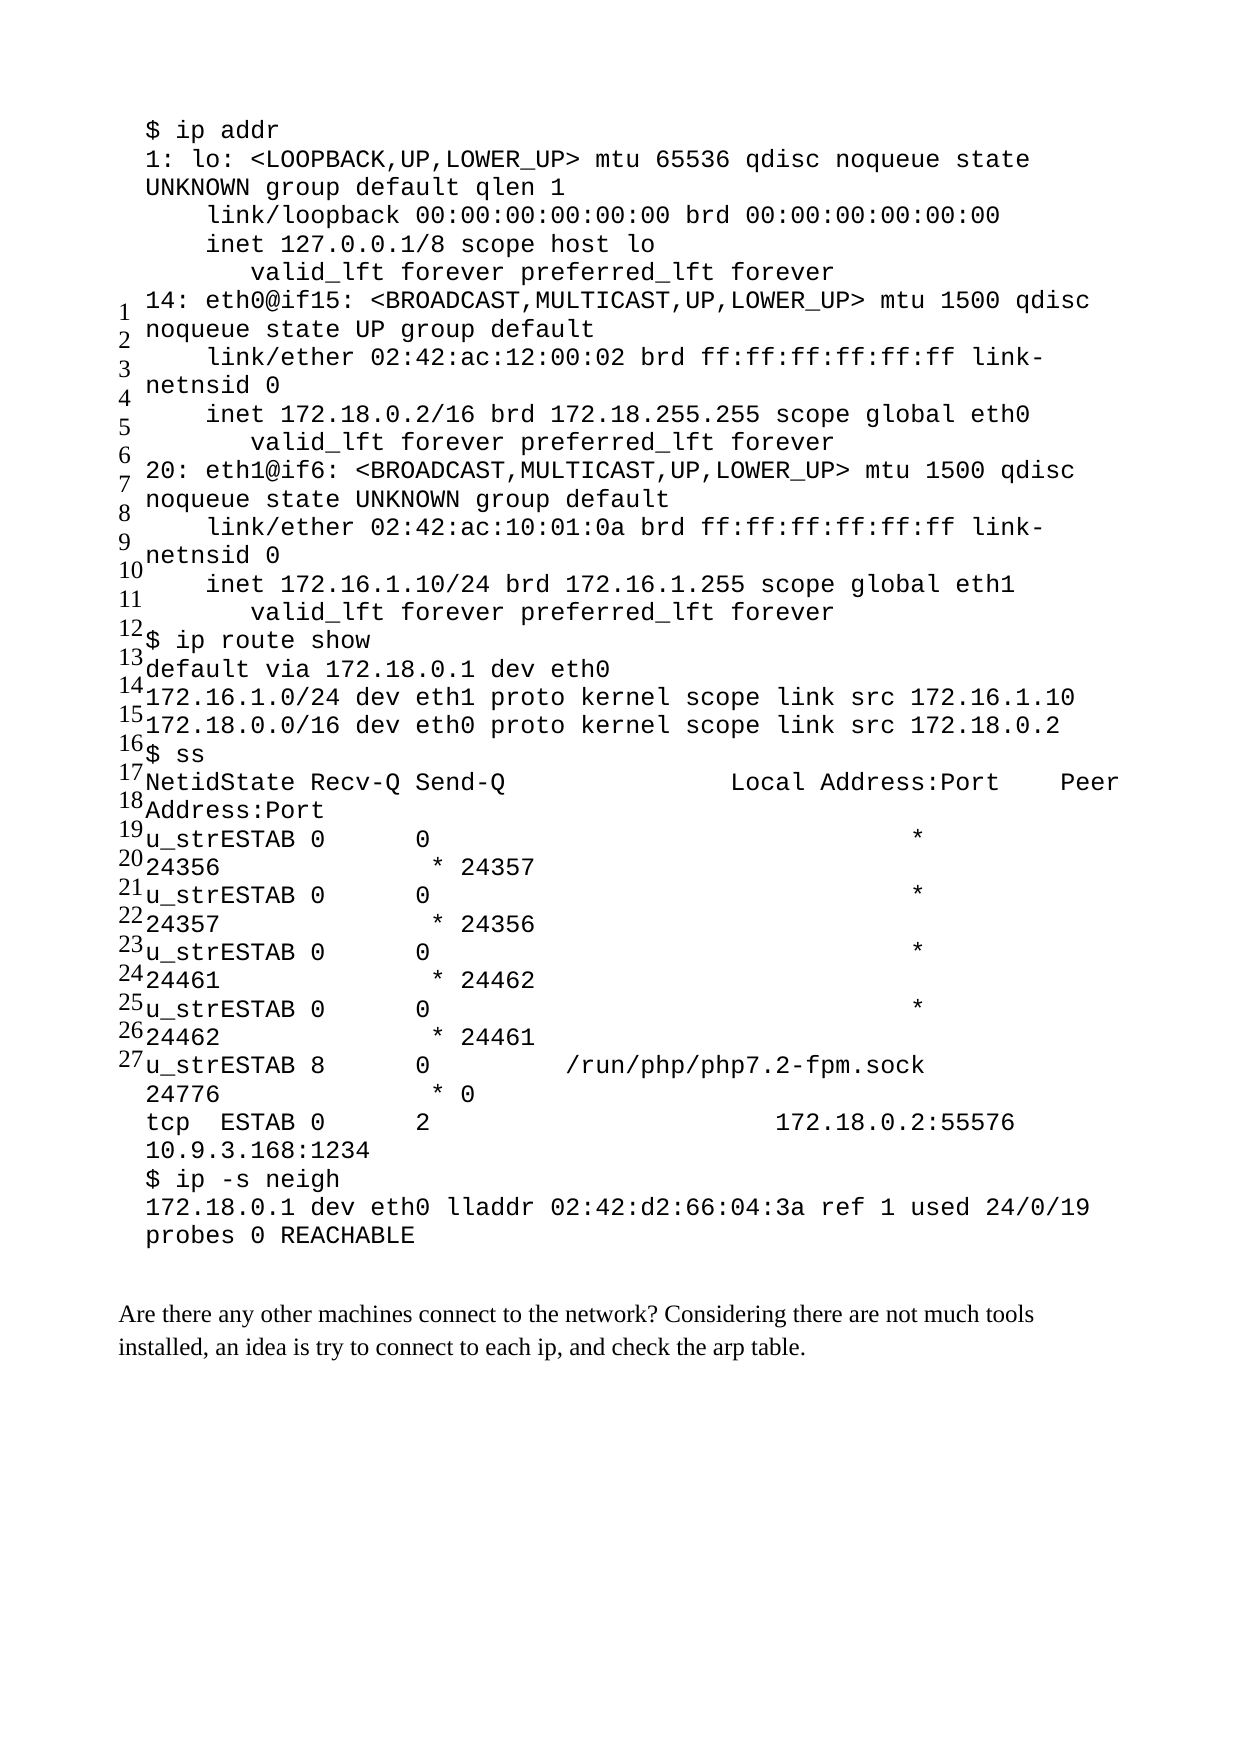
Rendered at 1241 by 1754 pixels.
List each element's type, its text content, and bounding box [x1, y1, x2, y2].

text Are there any other machines connect to the network? Considering there are not much tools installed, an idea is try to connect to each ip, and check the arp table. [118, 1299, 1122, 1361]
table_header $ ip addr 1: lo: <LOOPBACK,UP,LOWER_UP> mtu 65536 qdisc noqueue state UNKNOWN group default qlen 1 link/loopback 00:00:00:00:00:00 brd 00:00:00:00:00:00 inet 127.0.0.1/8 scope host lo valid_lft forever preferred_lft forever 14: eth0@if15: <BROADCAST,MULTICAST,UP,LOWER_UP> mtu 1500 qdisc noqueue state UP group default link/ether 02:42:ac:12:00:02 brd ff:ff:ff:ff:ff:ff link-netnsid 0 inet 172.18.0.2/16 brd 172.18.255.255 scope global eth0 valid_lft forever preferred_lft forever 20: eth1@if6: <BROADCAST,MULTICAST,UP,LOWER_UP> mtu 1500 qdisc noqueue state UNKNOWN group default link/ether 02:42:ac:10:01:0a brd ff:ff:ff:ff:ff:ff link-netnsid 0 inet 172.16.1.10/24 brd 172.16.1.255 scope global eth1 valid_lft forever preferred_lft forever $ ip route show default via 172.18.0.1 dev eth0 172.16.1.0/24 dev eth1 proto kernel scope link src 172.16.1.10 172.18.0.0/16 dev eth0 proto kernel scope link src 172.18.0.2 $ ss NetidState Recv-Q Send-Q Local Address:Port Peer Address:Port u_strESTAB 0 0 * 24356 * 24357 u_strESTAB 0 0 * 24357 * 24356 u_strESTAB 0 0 * 24461 * 24462 u_strESTAB 0 0 * 24462 * 24461 u_strESTAB 8 0 /run/php/php7.2-fpm.sock 24776 * 0 tcp ESTAB 0 2 172.18.0.2:55576 10.9.3.168:1234 $ ip -s neigh 172.18.0.1 dev eth0 lladdr 02:42:d2:66:04:3a ref 1 used 24/0/19 probes 0 REACHABLE [145, 118, 1122, 1251]
table_header 1 2 3 4 5 6 7 8 9 10 11 12 13 14 15 16 17 18 19 20 21 22 23 24 25 26 27 [118, 118, 145, 1251]
